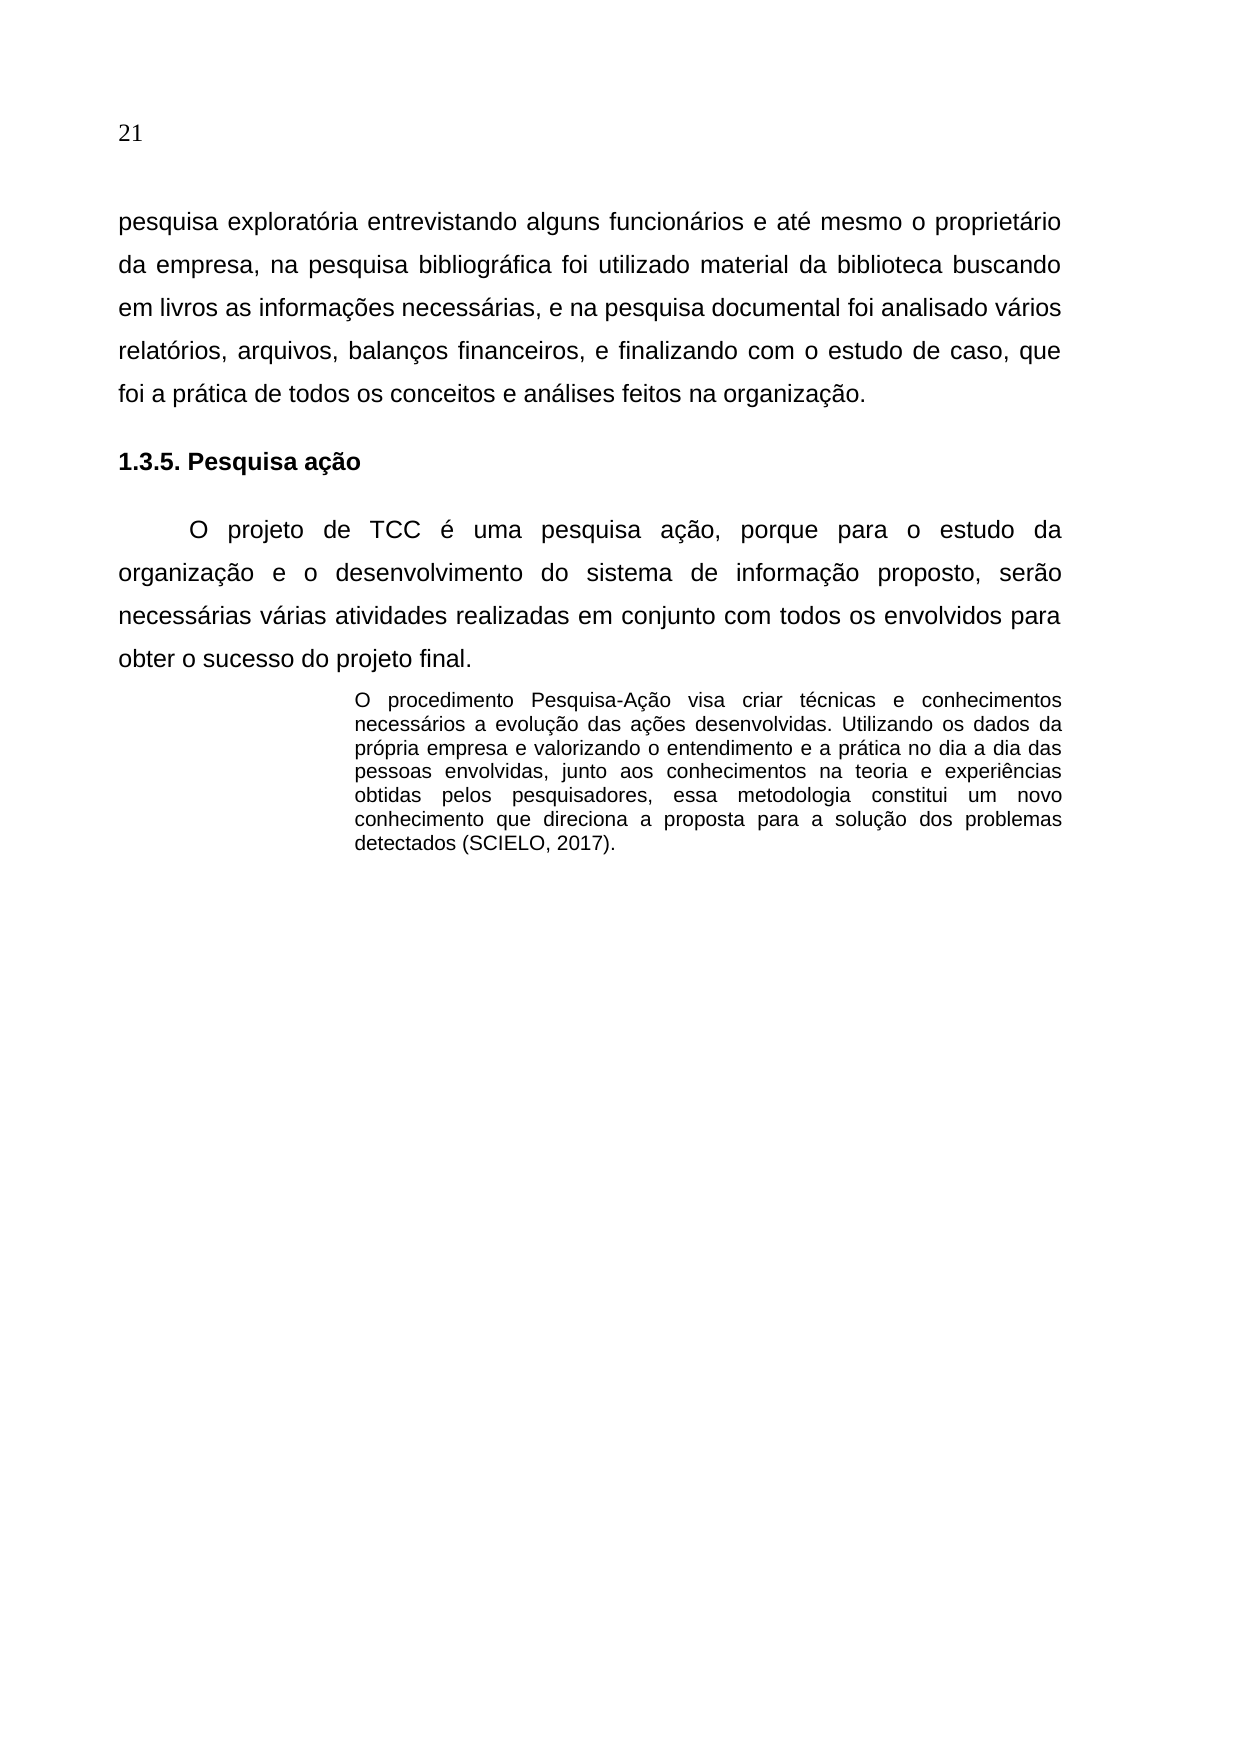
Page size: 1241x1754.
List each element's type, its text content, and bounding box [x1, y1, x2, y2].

subtitle 1.3.5. Pesquisa ação [118, 447, 1063, 476]
text O procedimento Pesquisa-Ação visa criar técnicas e conhecimentos necessários a evolução das ações desenvolvidas. Utilizando os dados da própria empresa e valorizando o entendimento e a prática no dia a dia das pessoas envolvidas, junto aos conhecimentos na teoria e experiências obtidas pelos pesquisadores, essa metodologia constitui um novo conhecimento que direciona a proposta para a solução dos problemas detectados (SCIELO, 2017). [354, 687, 1063, 855]
text O projeto de TCC é uma pesquisa ação, porque para o estudo da organização e o desenvolvimento do sistema de informação proposto, serão necessárias várias atividades realizadas em conjunto com todos os envolvidos para obter o sucesso do projeto final. [118, 515, 1063, 673]
text pesquisa exploratória entrevistando alguns funcionários e até mesmo o proprietário da empresa, na pesquisa bibliográfica foi utilizado material da biblioteca buscando em livros as informações necessárias, e na pesquisa documental foi analisado vários relatórios, arquivos, balanços financeiros, e finalizando com o estudo de caso, que foi a prática de todos os conceitos e análises feitos na organização. [118, 207, 1063, 408]
